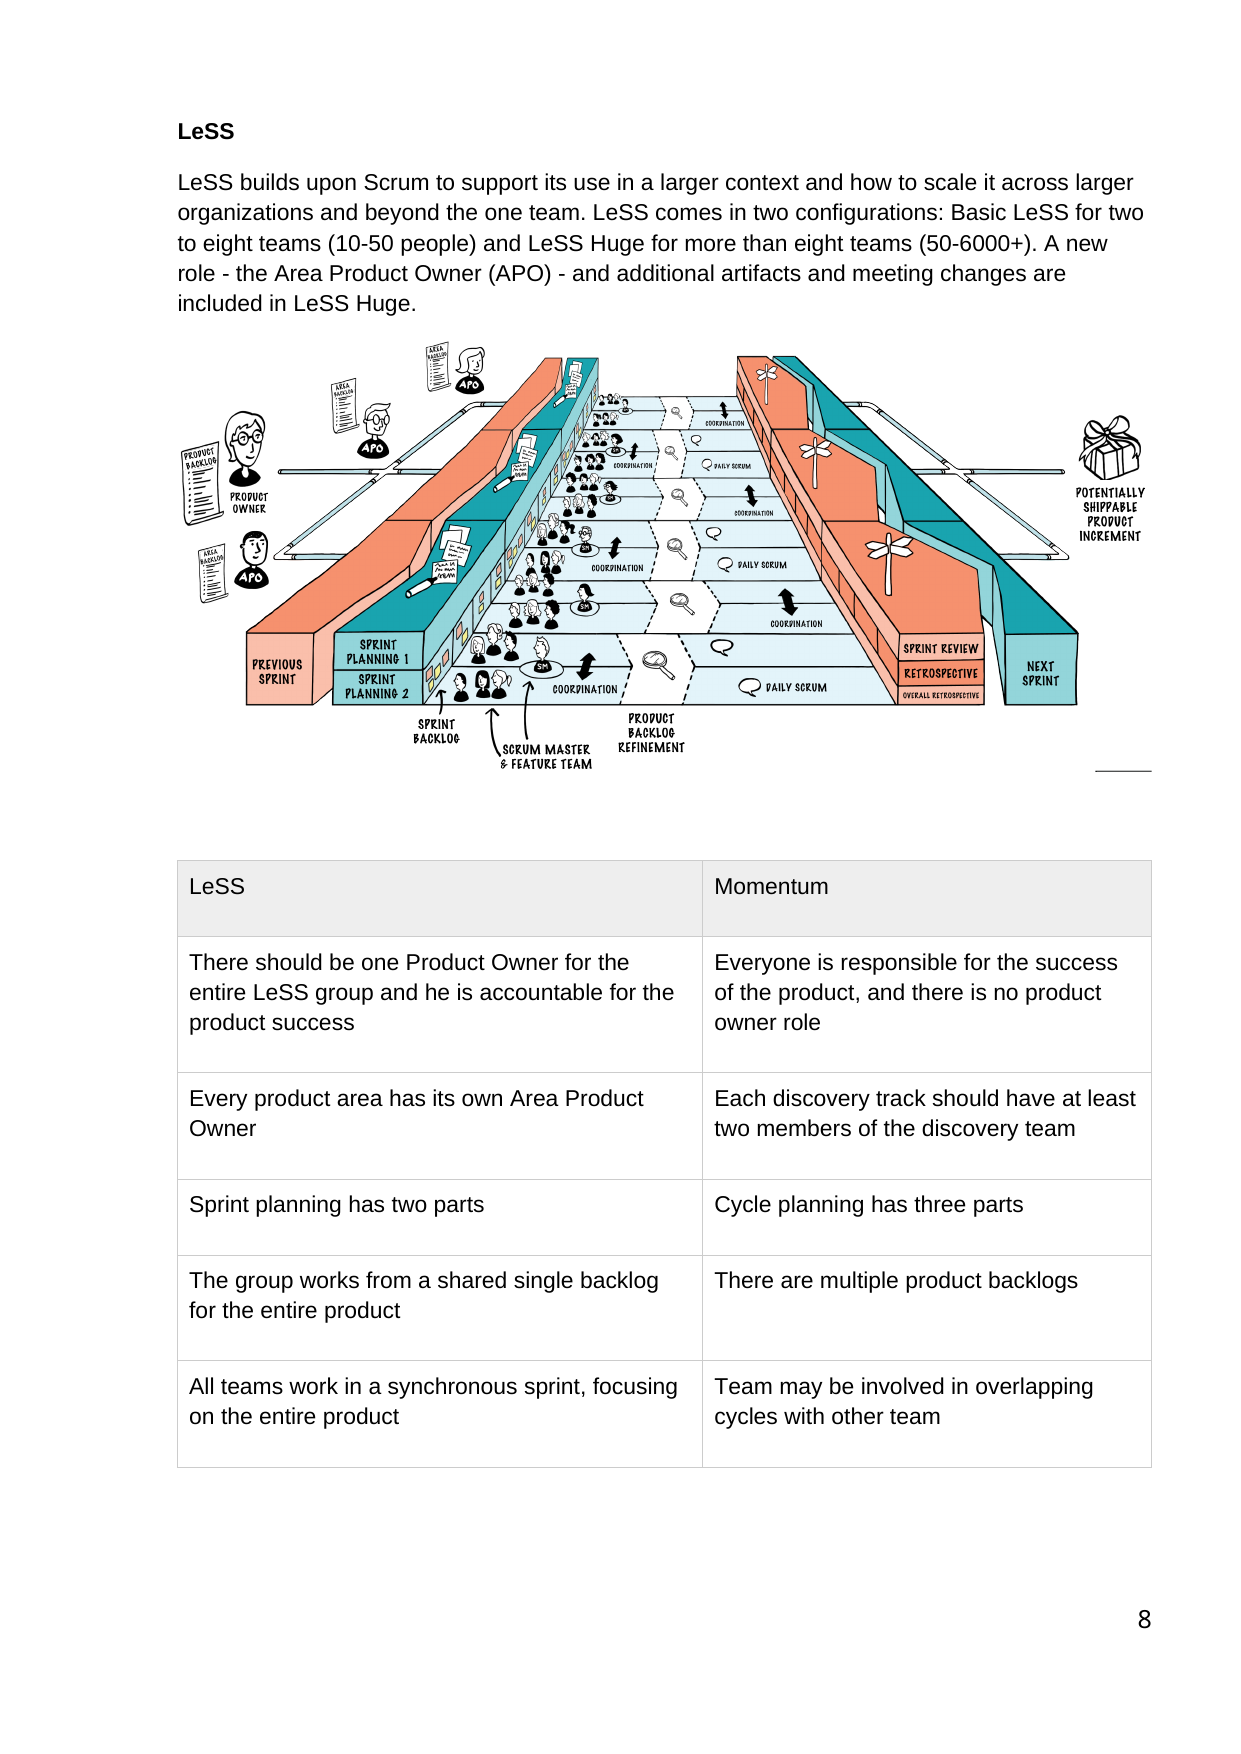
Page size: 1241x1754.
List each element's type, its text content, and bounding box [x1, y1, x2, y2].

table_cell There are multiple product backlogs [703, 1256, 1151, 1360]
table_cell The group works from a shared single backlog for the entire product [178, 1256, 702, 1360]
table_cell Each discovery track should have at least two members of the discovery team [703, 1073, 1151, 1178]
table_cell Everyone is responsible for the success of the product, and there is no product owner role [703, 937, 1151, 1072]
table_cell All teams work in a synchronous sprint, focusing on the entire product [178, 1361, 702, 1467]
table_header Momentum [703, 861, 1151, 936]
table_cell Team may be involved in overlapping cycles with other team [703, 1361, 1151, 1467]
table_cell Sprint planning has two parts [178, 1180, 702, 1254]
text LeSS builds upon Scrum to support its use in a larger context and how to scale it across larger organizations and beyond the one team. LeSS comes in two configurations: Basic LeSS for two to eight teams (10-50 people) and LeSS Huge for more than eight teams (50-6000+). A new role - the Area Product Owner (APO) - and additional artifacts and meeting changes are included in LeSS Huge. [177, 169, 1152, 316]
text LeSS [177, 118, 1152, 144]
picture [177, 341, 1152, 772]
table_header LeSS [178, 861, 702, 936]
table_cell Cycle planning has three parts [703, 1180, 1151, 1254]
table_cell There should be one Product Owner for the entire LeSS group and he is accountable for the product success [178, 937, 702, 1072]
table_cell Every product area has its own Area Product Owner [178, 1073, 702, 1178]
